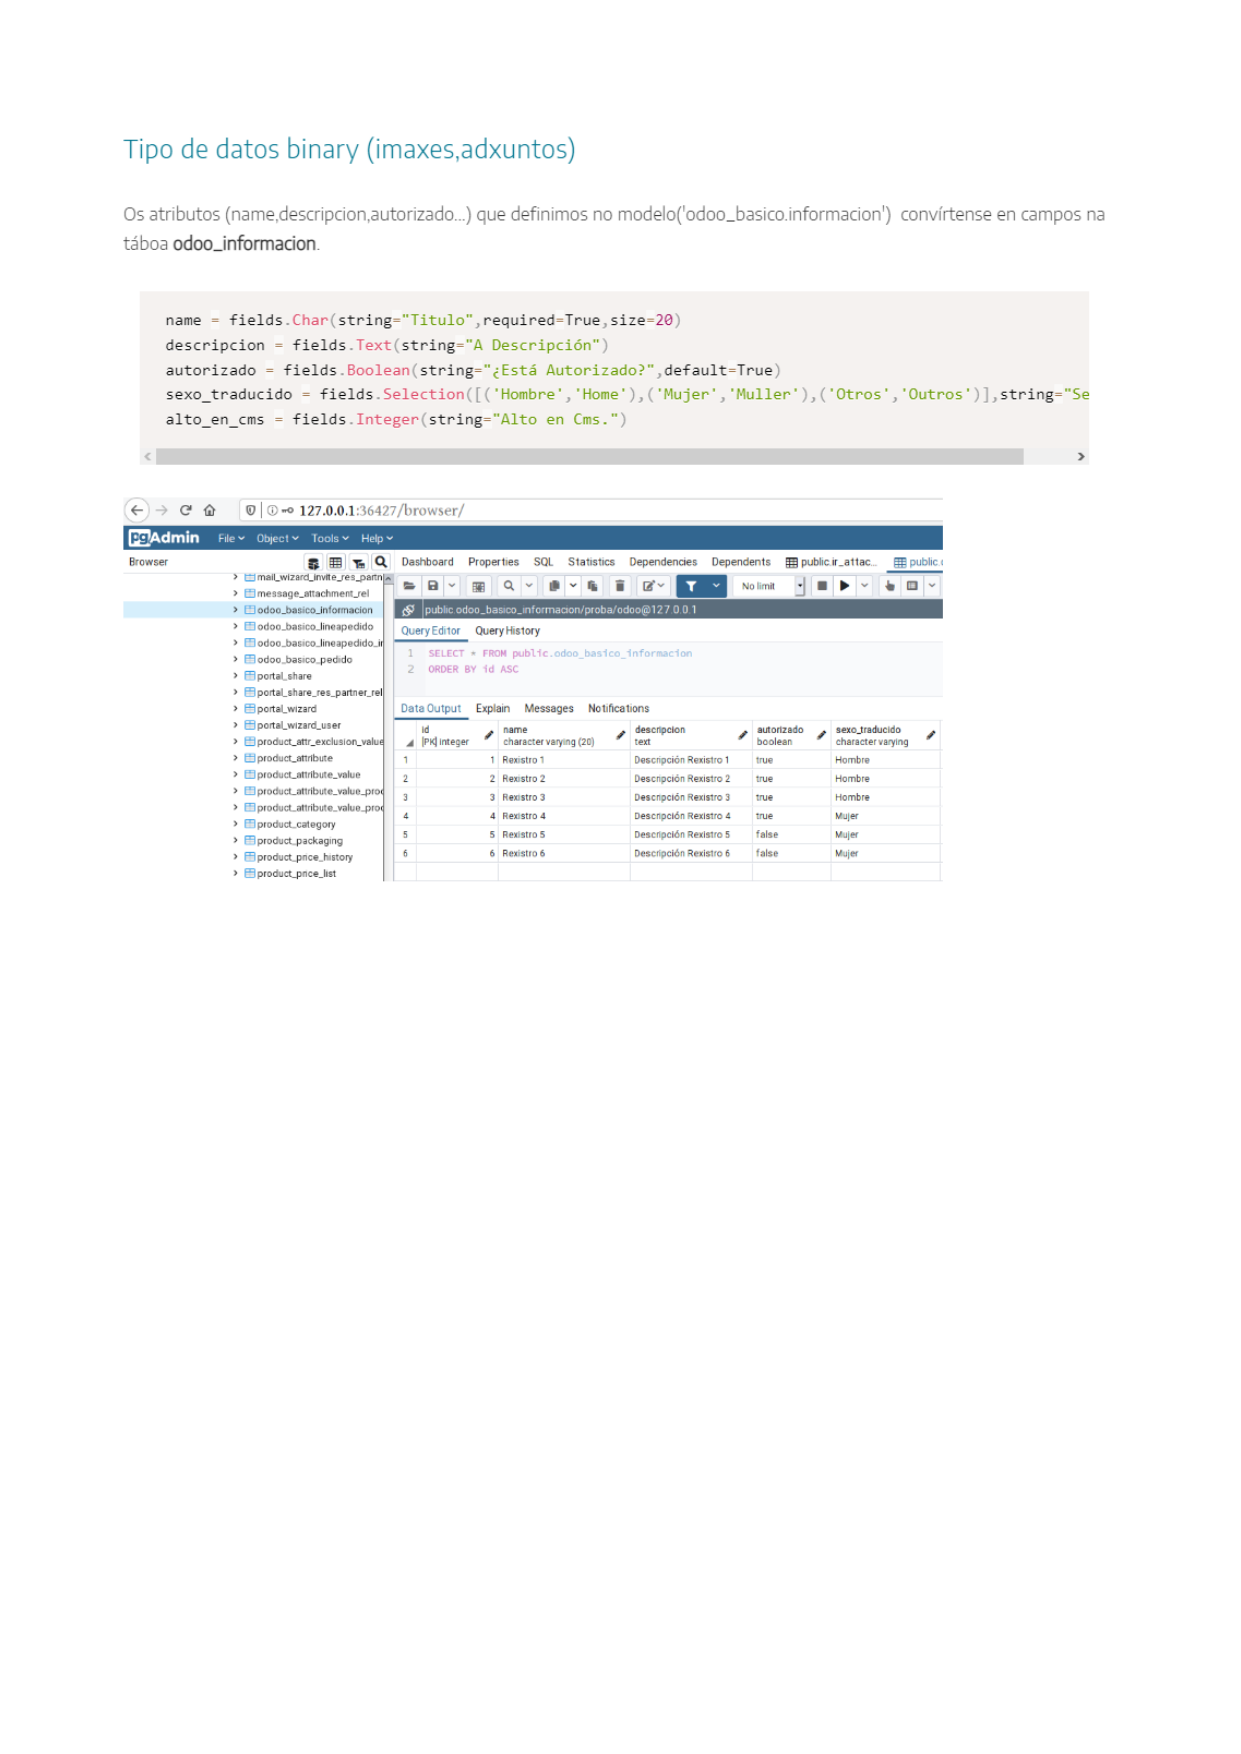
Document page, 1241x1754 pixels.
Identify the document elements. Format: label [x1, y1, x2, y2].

picture [118, 118, 1123, 901]
